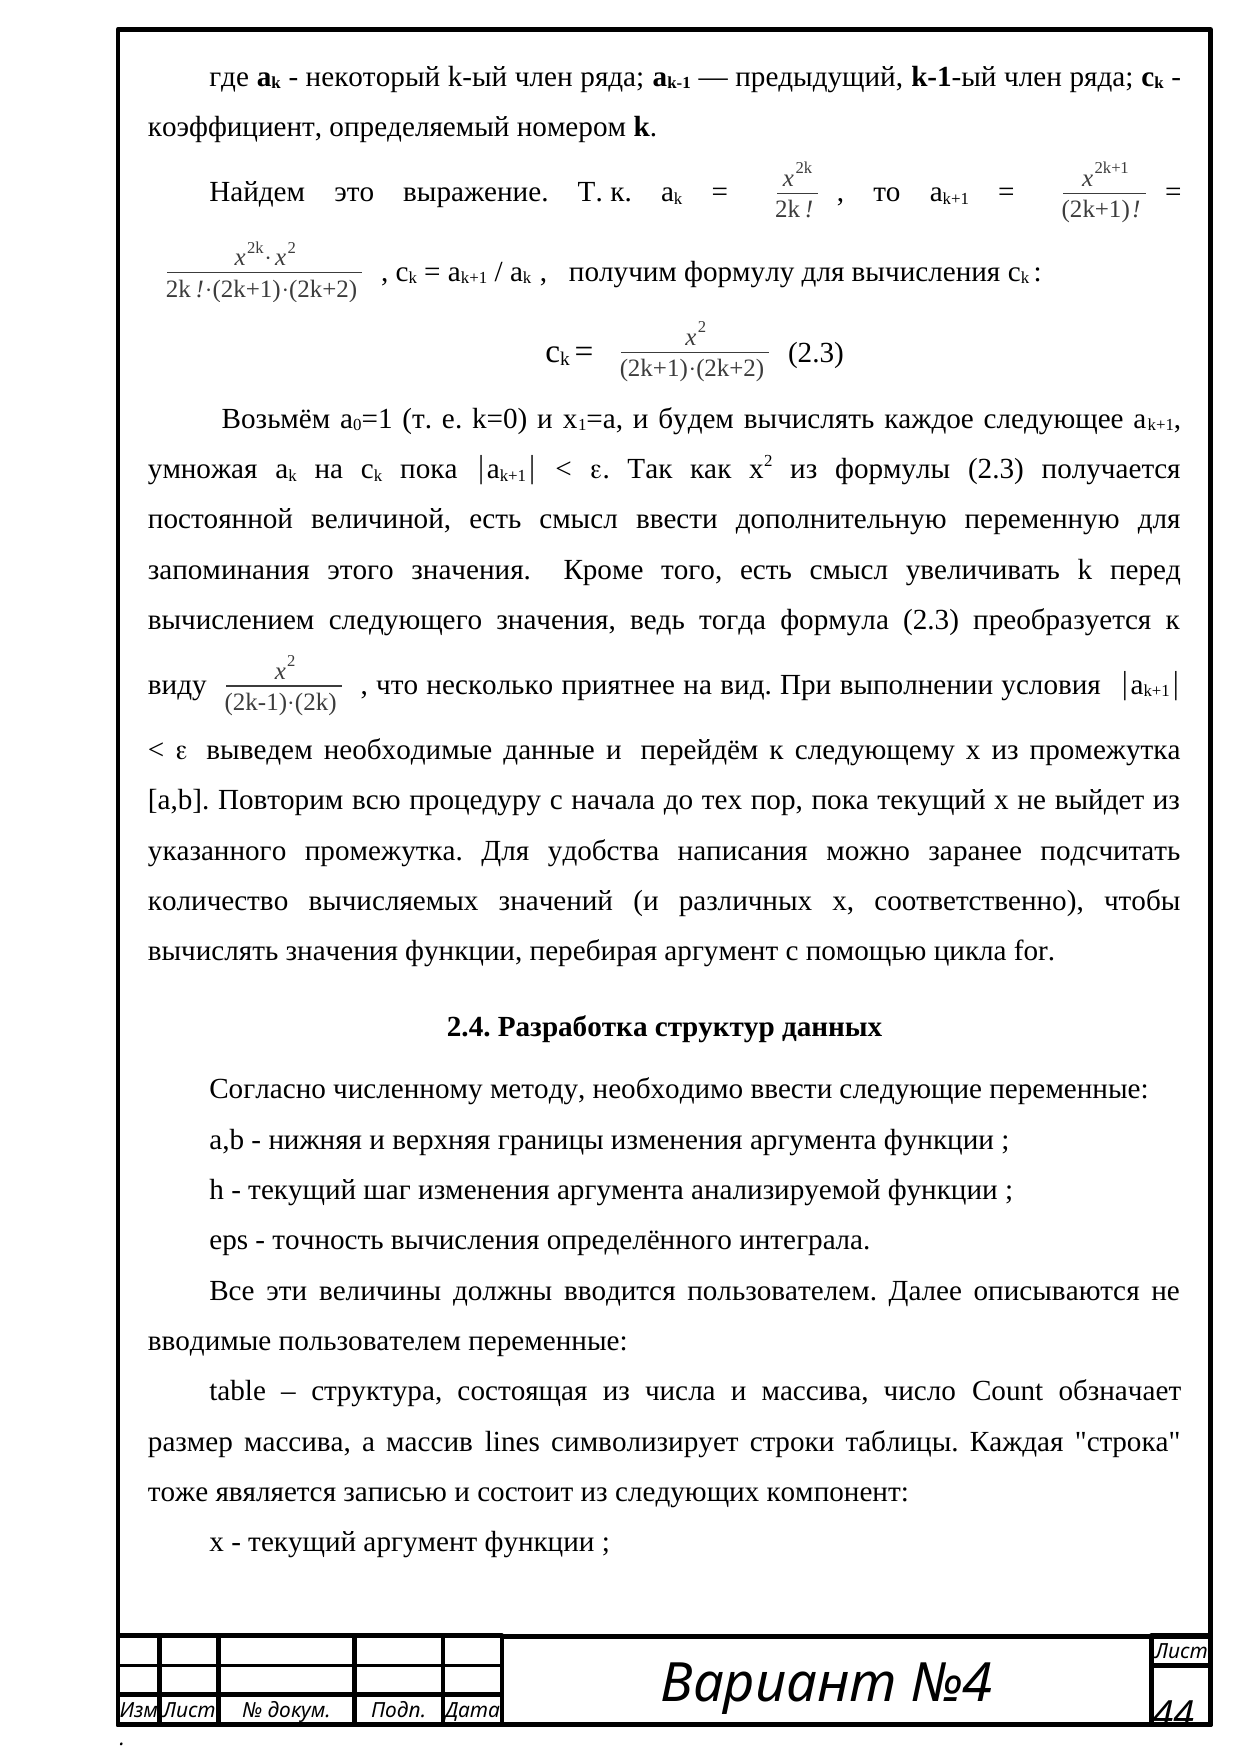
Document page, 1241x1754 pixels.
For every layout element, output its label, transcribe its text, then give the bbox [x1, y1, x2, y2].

text Согласно численному методу, необходимо ввести следующие переменные: [148, 1072, 1181, 1105]
text где аk - некоторый k-ый член ряда; аk-1 — предыдущий, k-1-ый член ряда; сk - коэффициент, определяемый номером k. [148, 59, 1181, 143]
text Возьмём a0=1 (т. е. k=0) и x1=a, и будем вычислять каждое следующее ak+1, умножая ak на ck пока |ak+1| < . Так как x2 из формулы (2.3) получается постоянной величиной, есть смысл ввести дополнительную переменную для запоминания этого значения. Кроме того, есть смысл увеличивать k перед вычислением следующего значения, ведь тогда формула (2.3) преобразуется к виду, что несколько приятнее на вид. При выполнении условия |ak+1| <  выведем необходимые данные и перейдём к следующему x из промежутка [a,b]. Повторим всю процедуру с начала до тех пор, пока текущий x не выйдет из указанного промежутка. Для удобства написания можно заранее подсчитать количество вычисляемых значений (и различных х, соответственно), чтобы вычислять значения функции, перебирая аргумент с помощью цикла for. [148, 401, 1181, 967]
subtitle 2.4. Разработка структур данных [146, 1009, 1181, 1042]
text Все эти величины должны вводится пользователем. Далее описываются не вводимые пользователем переменные: [148, 1273, 1181, 1357]
text ck = (2.3) [148, 319, 1181, 382]
text table – структура, состоящая из числа и массива, число Count обзначает размер массива, а массив lines символизирует строки таблицы. Каждая "строка" тоже явяляется записью и состоит из следующих компонент: [148, 1373, 1181, 1508]
text eps - точность вычисления определённого интеграла. [148, 1222, 1181, 1256]
text h - текущий шаг изменения аргумента анализируемой функции ; [148, 1172, 1181, 1206]
text x - текущий аргумент функции ; [148, 1524, 1181, 1558]
text a,b - нижняя и верхняя границы изменения аргумента функции ; [148, 1122, 1181, 1155]
text Найдем это выражение. Т. к. ak = , то ak+1 = = , ck = ak+1 / ak , получим формулу для вычисления ck : [148, 160, 1181, 302]
